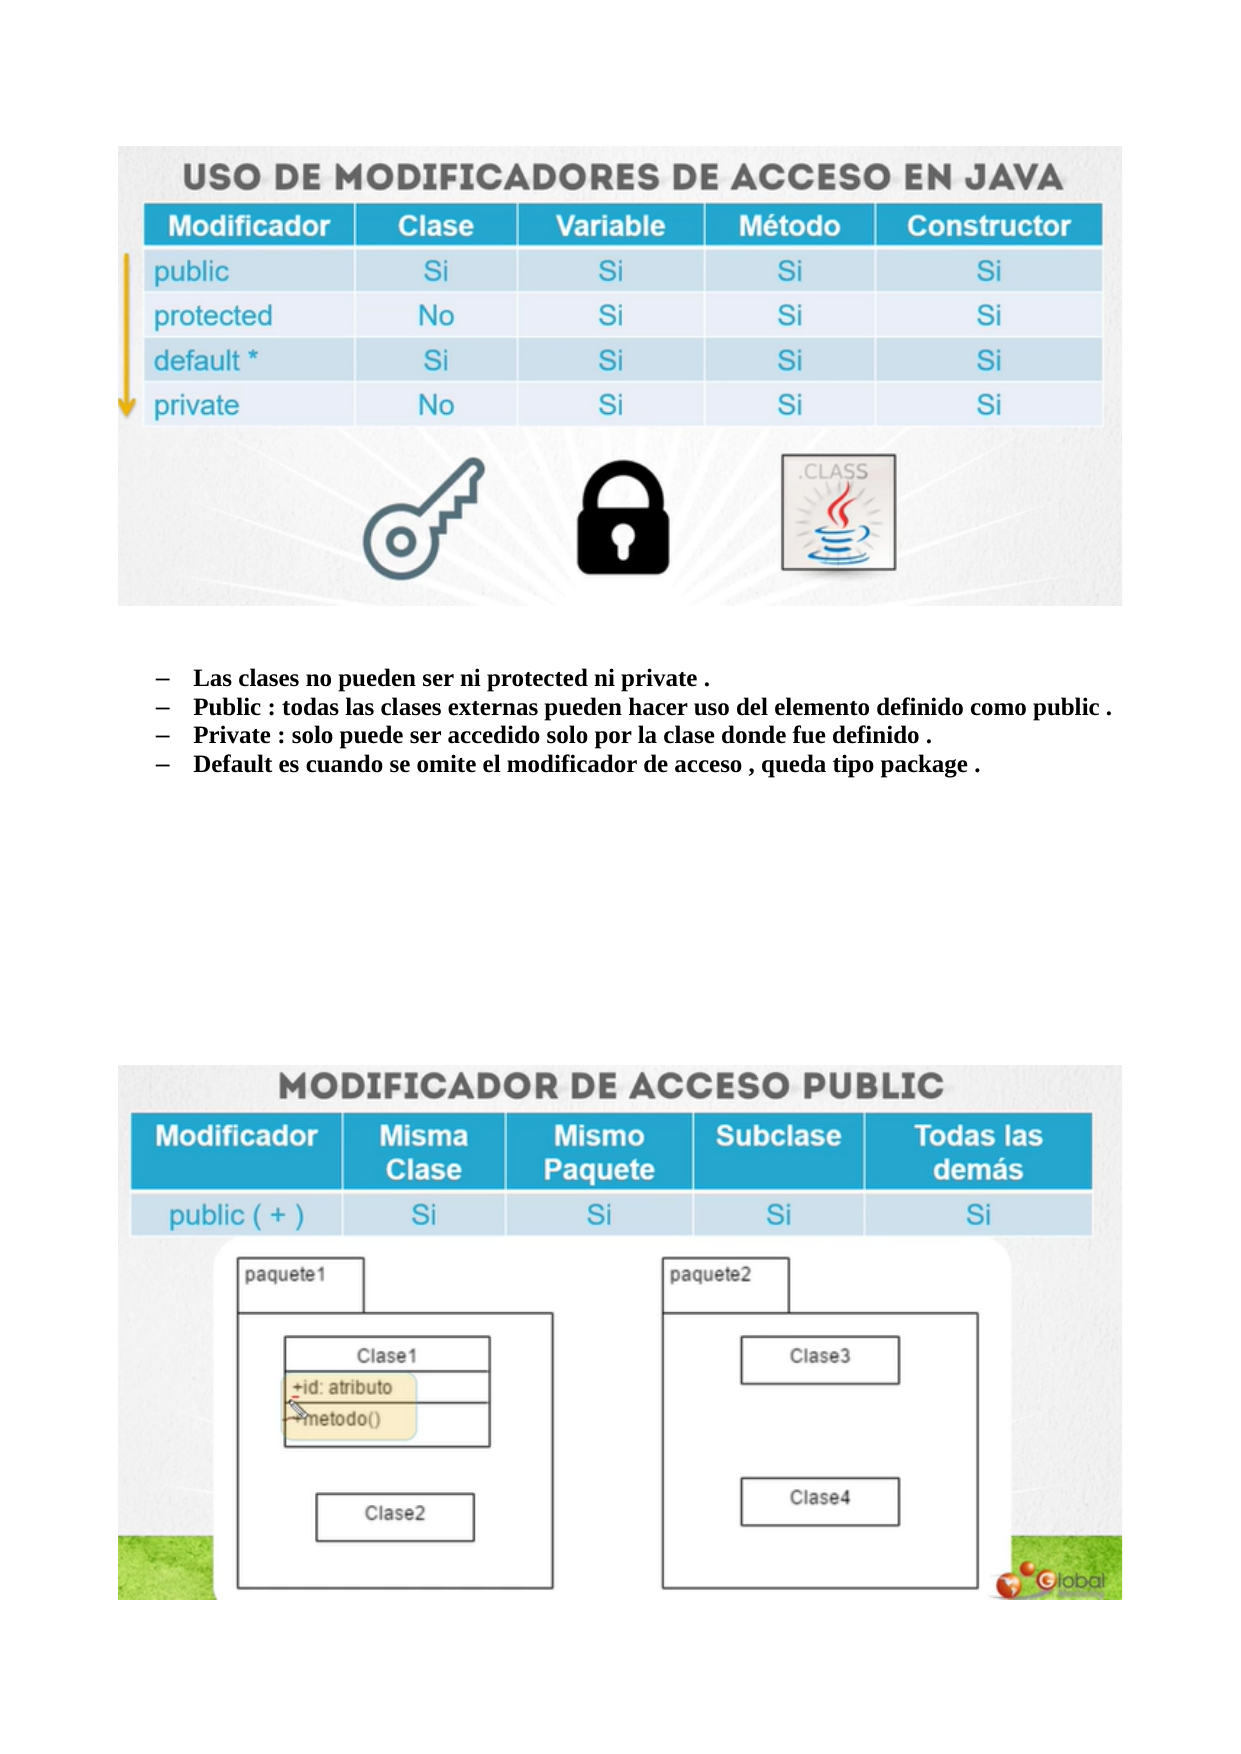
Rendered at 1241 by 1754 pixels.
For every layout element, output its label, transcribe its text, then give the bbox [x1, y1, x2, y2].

picture [118, 146, 1123, 606]
list Private : solo puede ser accedido solo por la clase donde fue definido . [156, 720, 1122, 749]
list Default es cuando se omite el modificador de acceso , queda tipo package . [156, 749, 1122, 778]
list Public : todas las clases externas pueden hacer uso del elemento definido como public . [156, 692, 1122, 720]
list Las clases no pueden ser ni protected ni private . [156, 663, 1122, 692]
picture [118, 1065, 1123, 1600]
